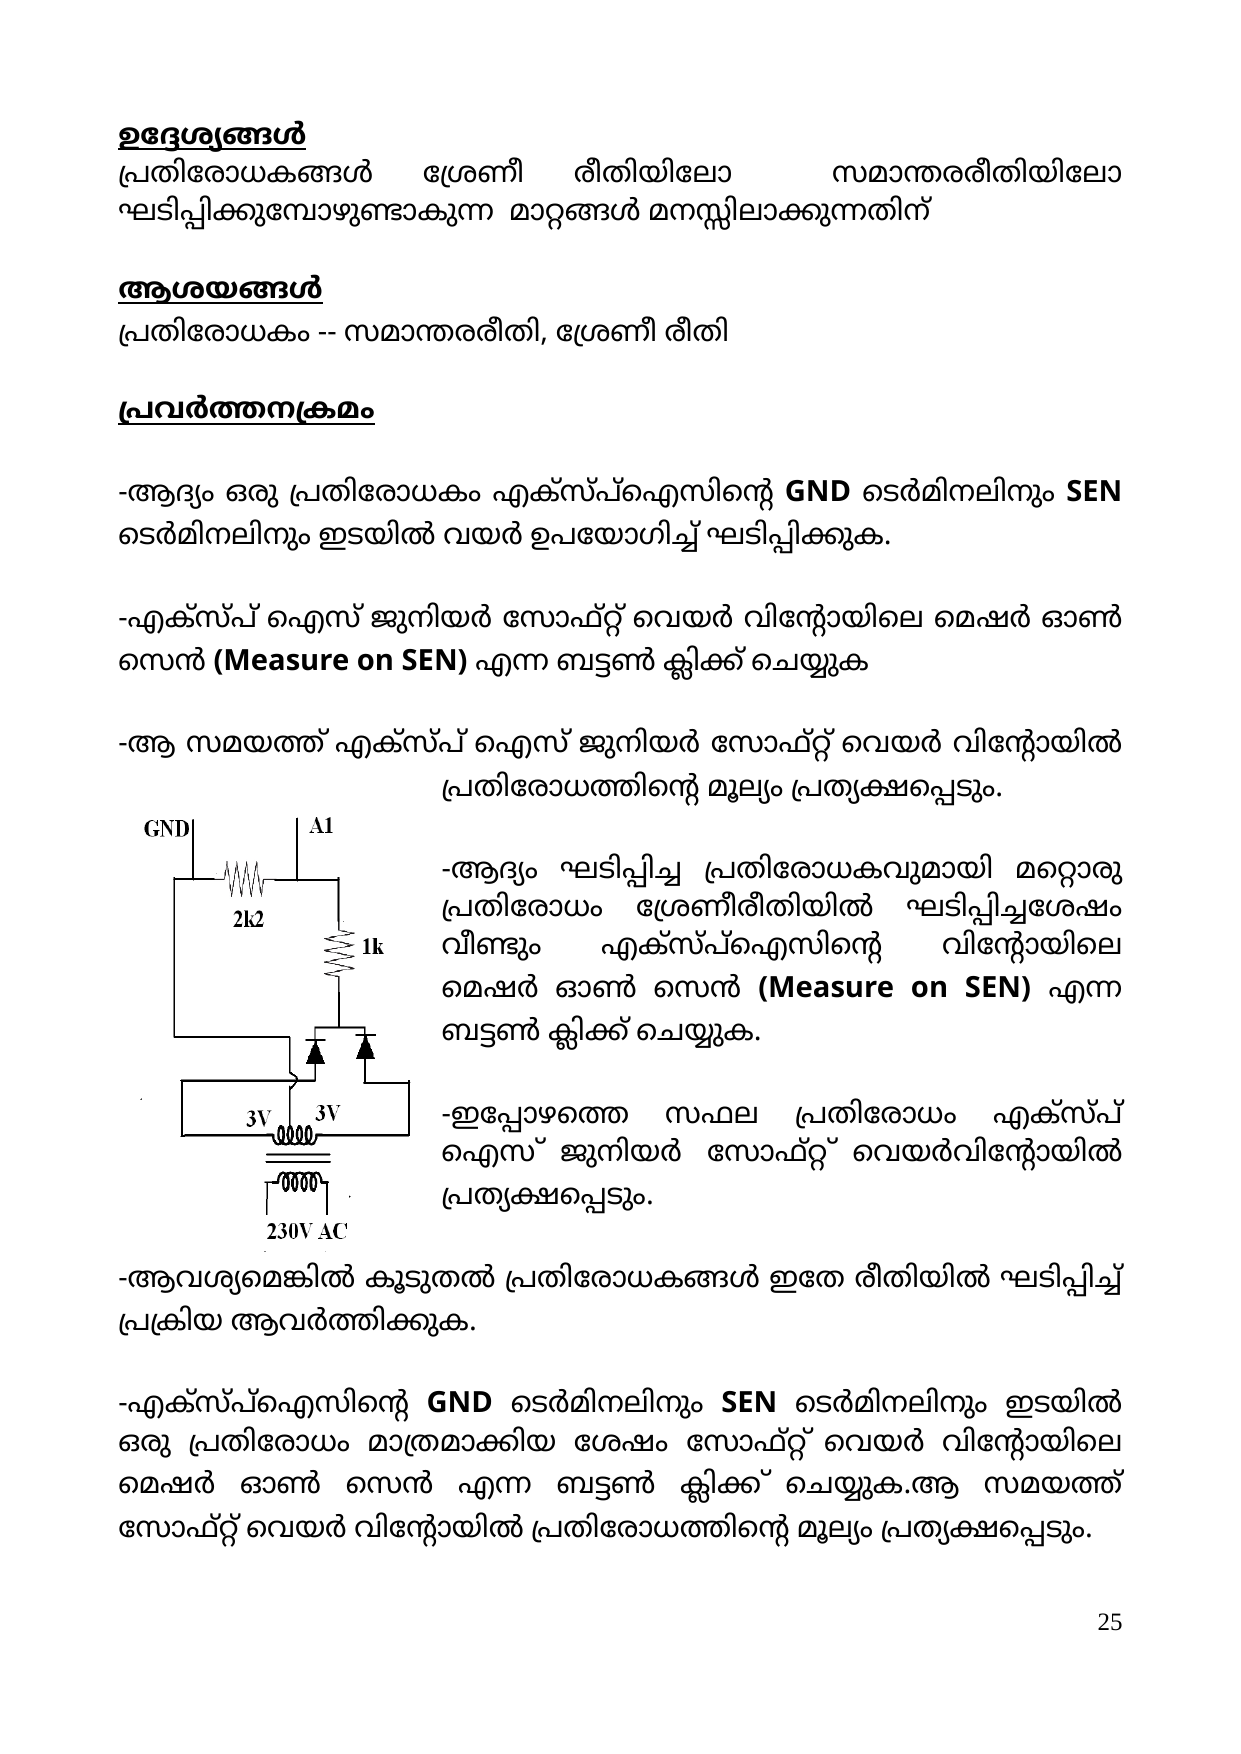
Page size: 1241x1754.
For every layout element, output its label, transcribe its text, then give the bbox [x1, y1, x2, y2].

text പ്രവർത്തനക്രമം [118, 393, 1122, 431]
text -എക്സ്പ്ഐസിന്റെ GND ടെർമിനലിനും SEN ടെർമിനലിനും ഇടയിൽ ഒരു പ്രതിരോധം മാത്രമാക്കിയ ശേഷം സോഫ്റ്റ് വെയര്‍ വിന്റോയിലെ മെഷർ ഓൺ സെൻ എന്ന ബട്ടൺ ക്ലിക്ക് ചെയ്യുക.ആ സമയത്ത് സോഫ്റ്റ് വെയര്‍ വിന്റോയിൽ പ്രതിരോധത്തിന്റെ മൂല്യം പ്രത്യക്ഷപ്പെടും. [118, 1382, 1122, 1549]
text -ആദ്യം ഒരു പ്രതിരോധകം എക്സ്പ്ഐസിന്റെ GND ടെർമിനലിനും SEN ടെർമിനലിനും ഇടയിൽ വയർ ഉപയോഗിച്ച് ഘടിപ്പിക്കുക. [118, 470, 1122, 556]
text -ആദ്യം ഘടിപ്പിച്ച പ്രതിരോധകവുമായി മറ്റൊരു പ്രതിരോധം ശ്രേണീരീതിയിൽ ഘടിപ്പിച്ചശേഷം വീണ്ടും എക്സ്പ്ഐസിന്റെ വിന്റോയിലെ മെഷർ ഓൺ സെൻ (Measure on SEN) എന്ന ബട്ടൺ ക്ലിക്ക് ചെയ്യുക. [442, 847, 1122, 1053]
text -എക്സ്പ് ഐസ് ജുനിയര്‍ സോഫ്റ്റ് വെയര്‍ വിന്റോയിലെ മെഷർ ഓൺ സെൻ (Measure on SEN) എന്ന ബട്ടൺ ക്ലിക്ക് ചെയ്യുക [118, 596, 1122, 682]
text -ഇപ്പോഴത്തെ സഫല പ്രതിരോധം എക്സ്പ് ഐസ് ജുനിയര്‍ സോഫ്റ്റ് വെയര്‍വിന്റോയിൽ പ്രത്യക്ഷപ്പെടും. [442, 1092, 1122, 1216]
text -ആവശ്യമെങ്കിൽ കൂടുതൽ പ്രതിരോധകങ്ങൾ ഇതേ രീതിയിൽ ഘടിപ്പിച്ച് പ്രക്രിയ ആവർത്തിക്കുക. [118, 1256, 1122, 1342]
text ഉദ്ദേശ്യങ്ങൾ [118, 118, 1122, 156]
text പ്രതിരോധകങ്ങൾ ശ്രേണീ രീതിയിലോ സമാന്തരരീതിയിലോ ഘടിപ്പിക്കുമ്പോഴുണ്ടാകുന്ന മാറ്റങ്ങൾ മനസ്സിലാക്കുന്നതിന് [118, 156, 1122, 232]
text പ്രതിരോധകം -- സമാന്തരരീതി, ശ്രേണീ രീതി [118, 310, 1122, 353]
text -ആ സമയത്ത് എക്സ്പ് ഐസ് ജുനിയര്‍ സോഫ്റ്റ് വെയര്‍ വിന്റോയിൽ പ്രതിരോധത്തിന്റെ മൂല്യം പ്രത്യക്ഷപ്പെടും. [118, 722, 1122, 808]
picture [130, 803, 442, 1252]
text ആശയങ്ങൾ [118, 272, 1122, 310]
